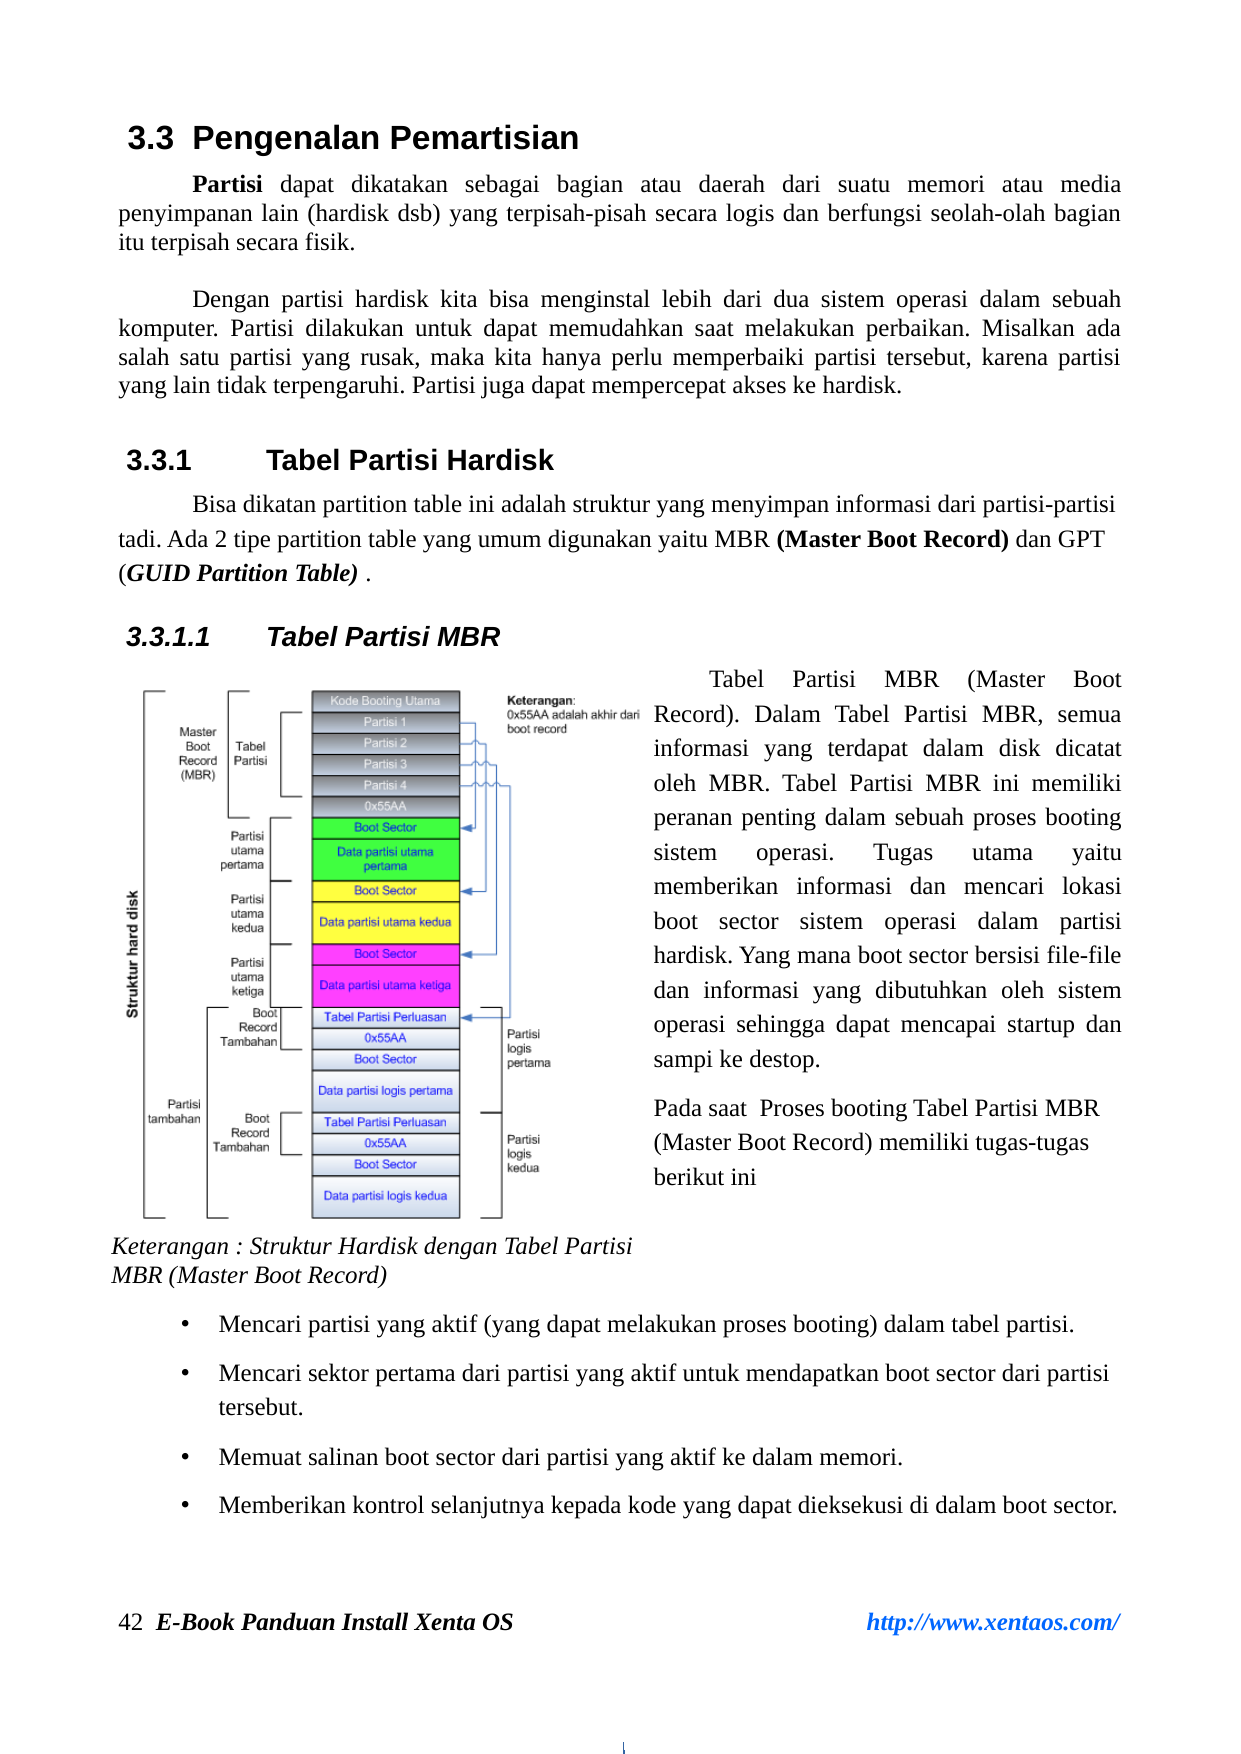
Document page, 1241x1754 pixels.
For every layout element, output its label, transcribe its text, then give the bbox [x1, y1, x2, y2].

subtitle Pengenalan Pemartisian [118, 118, 1122, 157]
text Pada saat Proses booting Tabel Partisi MBR (Master Boot Record) memiliki tugas-tugas berikut ini [654, 1093, 1122, 1191]
text Keterangan : Struktur Hardisk dengan Tabel Partisi MBR (Master Boot Record) [111, 1232, 653, 1289]
text Bisa dikatan partition table ini adalah struktur yang menyimpan informasi dari partisi-partisi tadi. Ada 2 tipe partition table yang umum digunakan yaitu MBR (Master Boot Record) dan GPT (GUID Partition Table) . [118, 489, 1122, 587]
text Tabel Partisi MBR (Master Boot Record). Dalam Tabel Partisi MBR, semua informasi yang terdapat dalam disk dicatat oleh MBR. Tabel Partisi MBR ini memiliki peranan penting dalam sebuah proses booting sistem operasi. Tugas utama yaitu memberikan informasi dan mencari lokasi boot sector sistem operasi dalam partisi hardisk. Yang mana boot sector bersisi file-file dan informasi yang dibutuhkan oleh sistem operasi sehingga dapat mencapai startup dan sampi ke destop. [111, 664, 1122, 1072]
list Memuat salinan boot sector dari partisi yang aktif ke dalam memori. [181, 1442, 1122, 1470]
text Partisi dapat dikatakan sebagai bagian atau daerah dari suatu memori atau media penyimpanan lain (hardisk dsb) yang terpisah-pisah secara logis dan berfungsi seolah-olah bagian itu terpisah secara fisik. [118, 169, 1122, 256]
list Memberikan kontrol selanjutnya kepada kode yang dapat dieksekusi di dalam boot sector. [181, 1491, 1122, 1519]
subtitle Tabel Partisi MBR [118, 620, 1122, 652]
list Mencari sektor pertama dari partisi yang aktif untuk mendapatkan boot sector dari partisi tersebut. [181, 1358, 1122, 1421]
subtitle Tabel Partisi Hardisk [118, 443, 1122, 477]
text Dengan partisi hardisk kita bisa menginstal lebih dari dua sistem operasi dalam sebuah komputer. Partisi dilakukan untuk dapat memudahkan saat melakukan perbaikan. Misalkan ada salah satu partisi yang rusak, maka kita hanya perlu memperbaiki partisi tersebut, karena partisi yang lain tidak terpengaruhi. Partisi juga dapat mempercepat akses ke hardisk. [118, 284, 1122, 399]
picture [111, 677, 654, 1232]
list Mencari partisi yang aktif (yang dapat melakukan proses booting) dalam tabel partisi. [181, 1309, 1122, 1338]
